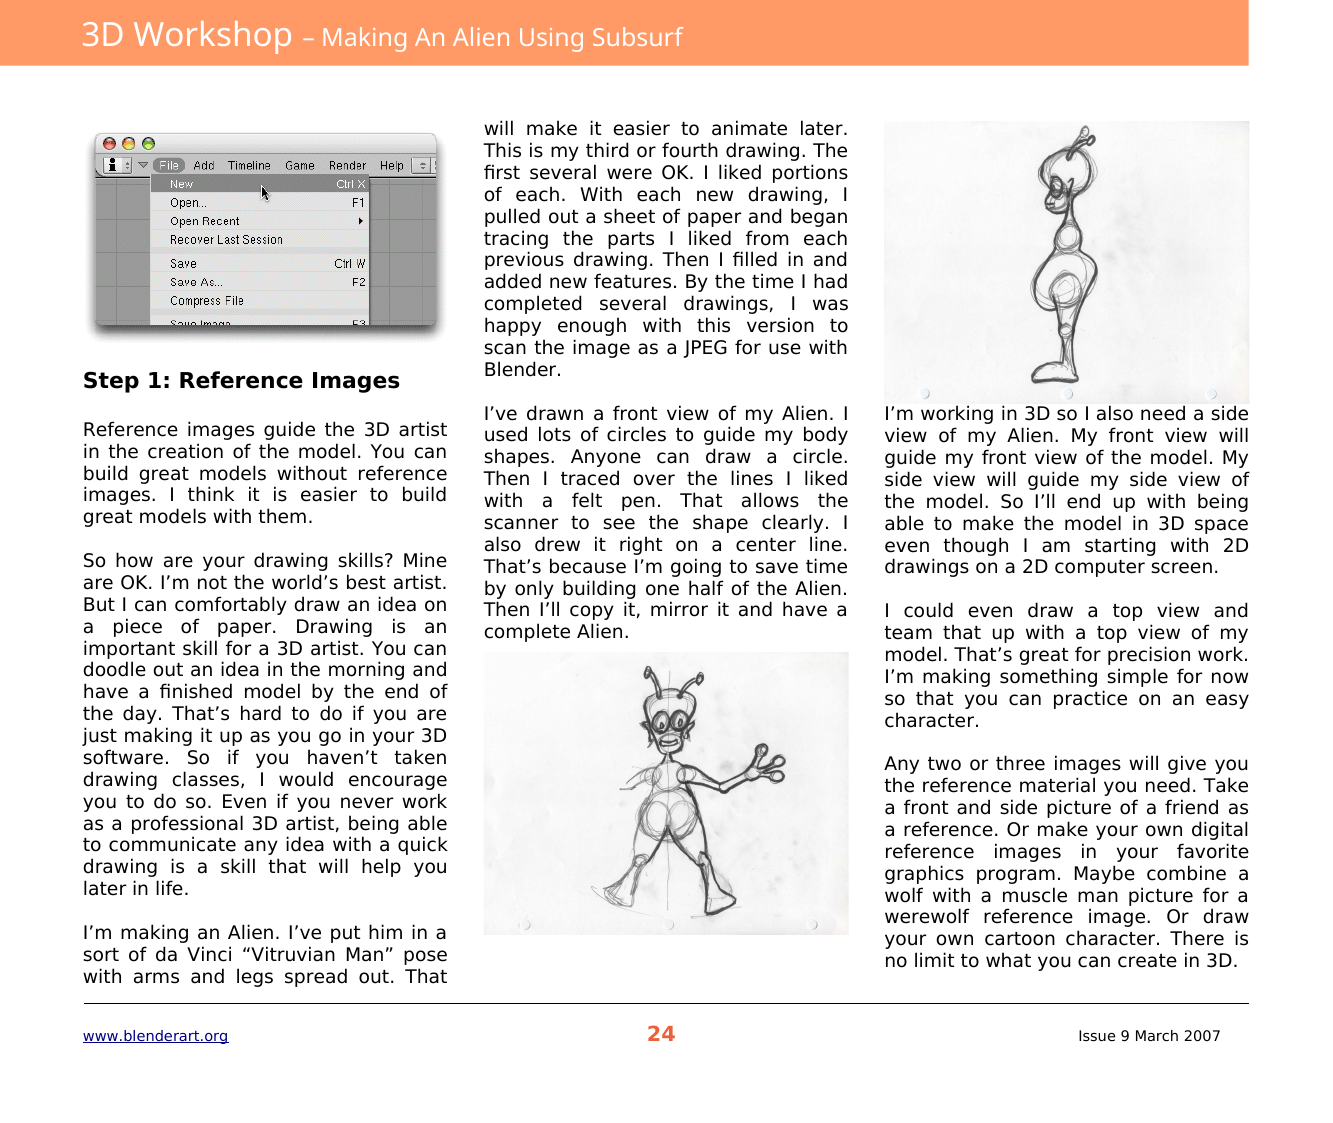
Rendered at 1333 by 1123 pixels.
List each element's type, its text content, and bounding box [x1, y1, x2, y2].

text will make it easier to animate later. This is my third or fourth drawing. The first several were OK. I liked portions of each. With each new drawing, I pulled out a sheet of paper and began tracing the parts I liked from each previous drawing. Then I filled in and added new features. By the time I had completed several drawings, I was happy enough with this version to scan the image as a JPEG for use with Blender. [483, 118, 849, 381]
picture [483, 652, 849, 935]
text Step 1: Reference Images [83, 368, 448, 393]
text I could even draw a top view and team that up with a top view of my model. That’s great for precision work. I’m making something simple for now so that you can practice on an easy character. [884, 600, 1249, 731]
text I’m working in 3D so I also need a side view of my Alien. My front view will guide my front view of the model. My side view will guide my side view of the model. So I’ll end up with being able to make the model in 3D space even though I am starting with 2D drawings on a 2D computer screen. [884, 404, 1249, 578]
text Any two or three images will give you the reference material you need. Take a front and side picture of a friend as a reference. Or make your own digital reference images in your favorite graphics program. Maybe combine a wolf with a muscle man picture for a werewolf reference image. Or draw your own cartoon character. There is no limit to what you can create in 3D. [884, 753, 1249, 972]
text I’ve drawn a front view of my Alien. I used lots of circles to guide my body shapes. Anyone can draw a circle. Then I traced over the lines I liked with a felt pen. That allows the scanner to see the shape clearly. I also drew it right on a center line. That’s because I’m going to save time by only building one half of the Alien. Then I’ll copy it, mirror it and have a complete Alien. [483, 402, 849, 643]
text Reference images guide the 3D artist in the creation of the model. You can build great models without reference images. I think it is easier to build great models with them. [83, 419, 448, 528]
text So how are your drawing skills? Mine are OK. I’m not the world’s best artist. But I can comfortably draw an idea on a piece of paper. Drawing is an important skill for a 3D artist. You can doodle out an idea in the morning and have a finished model by the end of the day. That’s hard to do if you are just making it up as you go in your 3D software. So if you haven’t taken drawing classes, I would encourage you to do so. Even if you never work as a professional 3D artist, being able to communicate any idea with a quick drawing is a skill that will help you later in life. [83, 550, 448, 900]
text I’m making an Alien. I’ve put him in a sort of da Vinci “Vitruvian Man” pose with arms and legs spread out. That [83, 922, 448, 987]
picture [884, 121, 1250, 404]
picture [82, 132, 449, 346]
